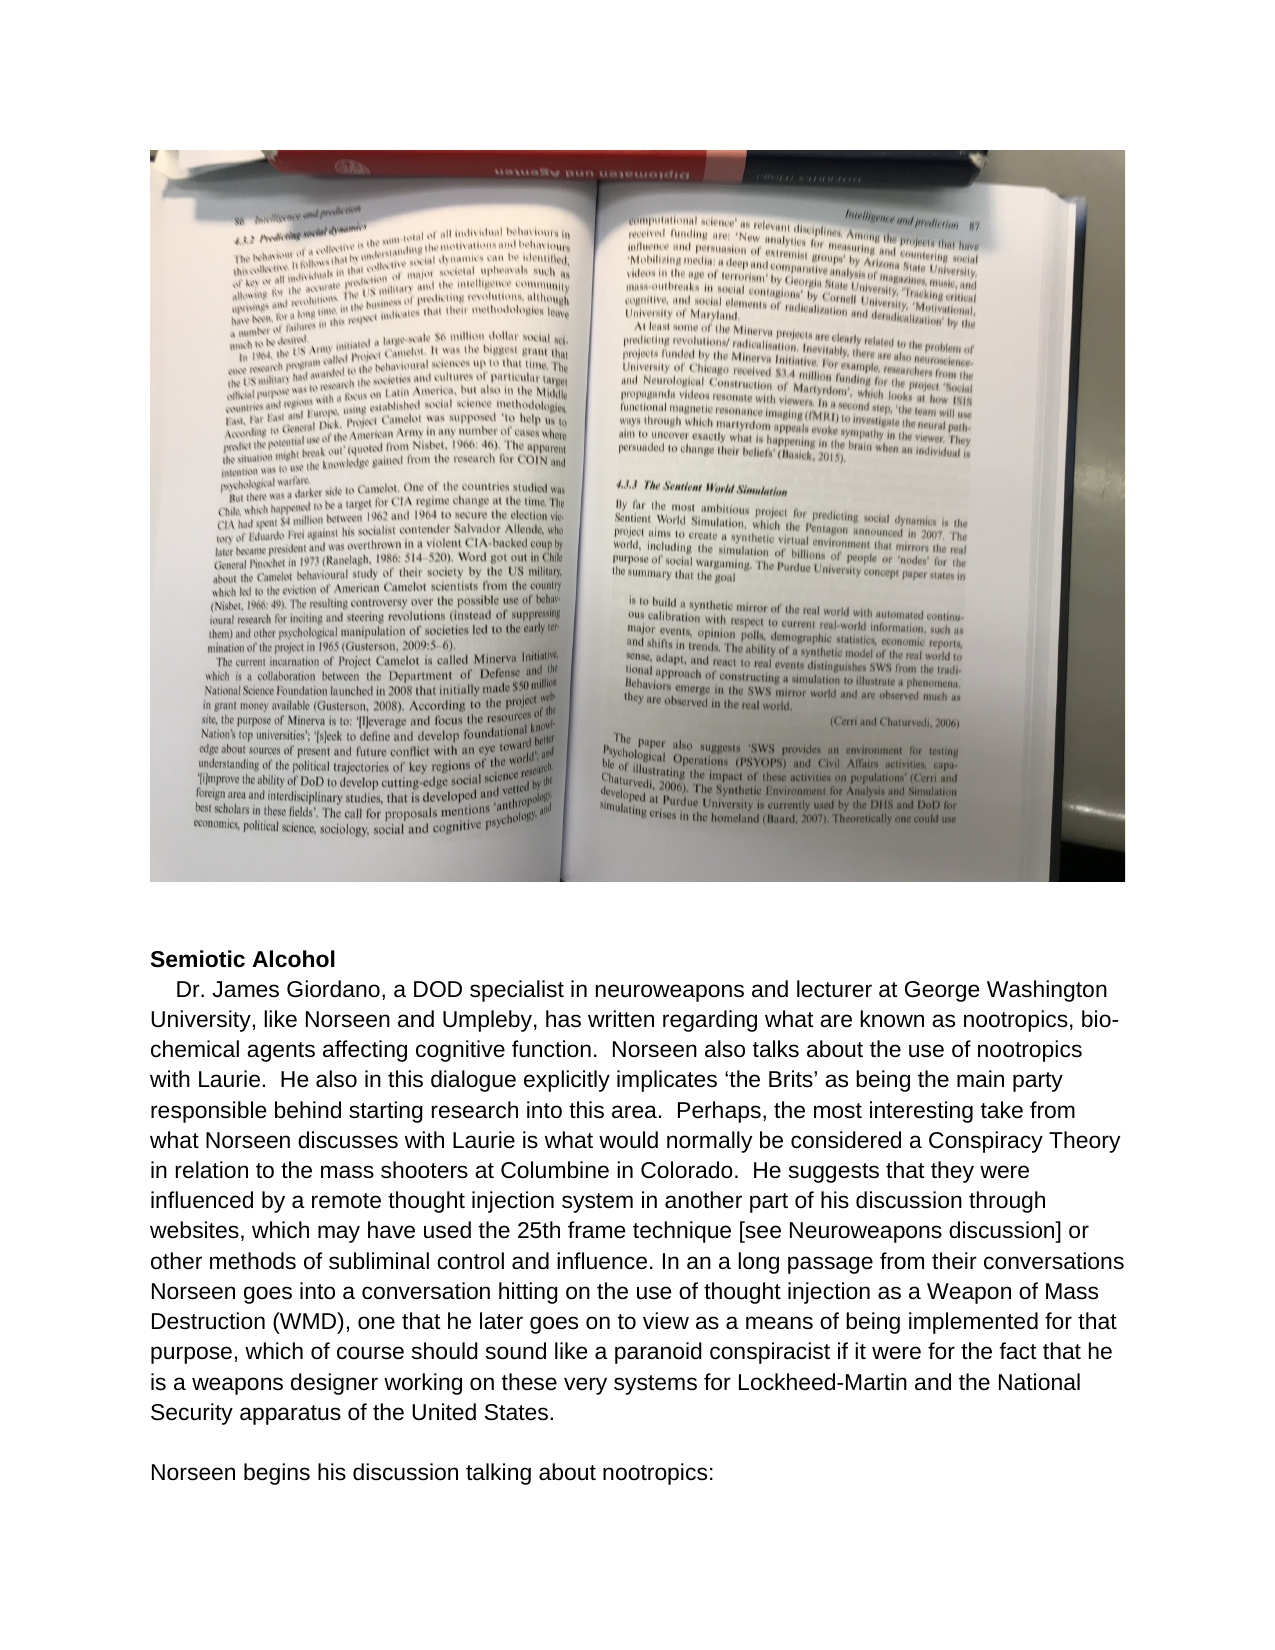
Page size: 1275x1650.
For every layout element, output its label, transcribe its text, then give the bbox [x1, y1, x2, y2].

text Semiotic Alcohol [150, 946, 1125, 972]
text Dr. James Giordano, a DOD specialist in neuroweapons and lecturer at George Washington University, like Norseen and Umpleby, has written regarding what are known as nootropics, bio-chemical agents affecting cognitive function. Norseen also talks about the use of nootropics with Laurie. He also in this dialogue explicitly implicates ‘the Brits’ as being the main party responsible behind starting research into this area. Perhaps, the most interesting take from what Norseen discusses with Laurie is what would normally be considered a Conspiracy Theory in relation to the mass shooters at Columbine in Colorado. He suggests that they were influenced by a remote thought injection system in another part of his discussion through websites, which may have used the 25th frame technique [see Neuroweapons discussion] or other methods of subliminal control and influence. In an a long passage from their conversations Norseen goes into a conversation hitting on the use of thought injection as a Weapon of Mass Destruction (WMD), one that he later goes on to view as a means of being implemented for that purpose, which of course should sound like a paranoid conspiracist if it were for the fact that he is a weapons designer working on these very systems for Lockheed-Martin and the National Security apparatus of the United States. [150, 976, 1125, 1425]
picture [150, 150, 1125, 882]
text Norseen begins his discussion talking about nootropics: [150, 1459, 1125, 1485]
